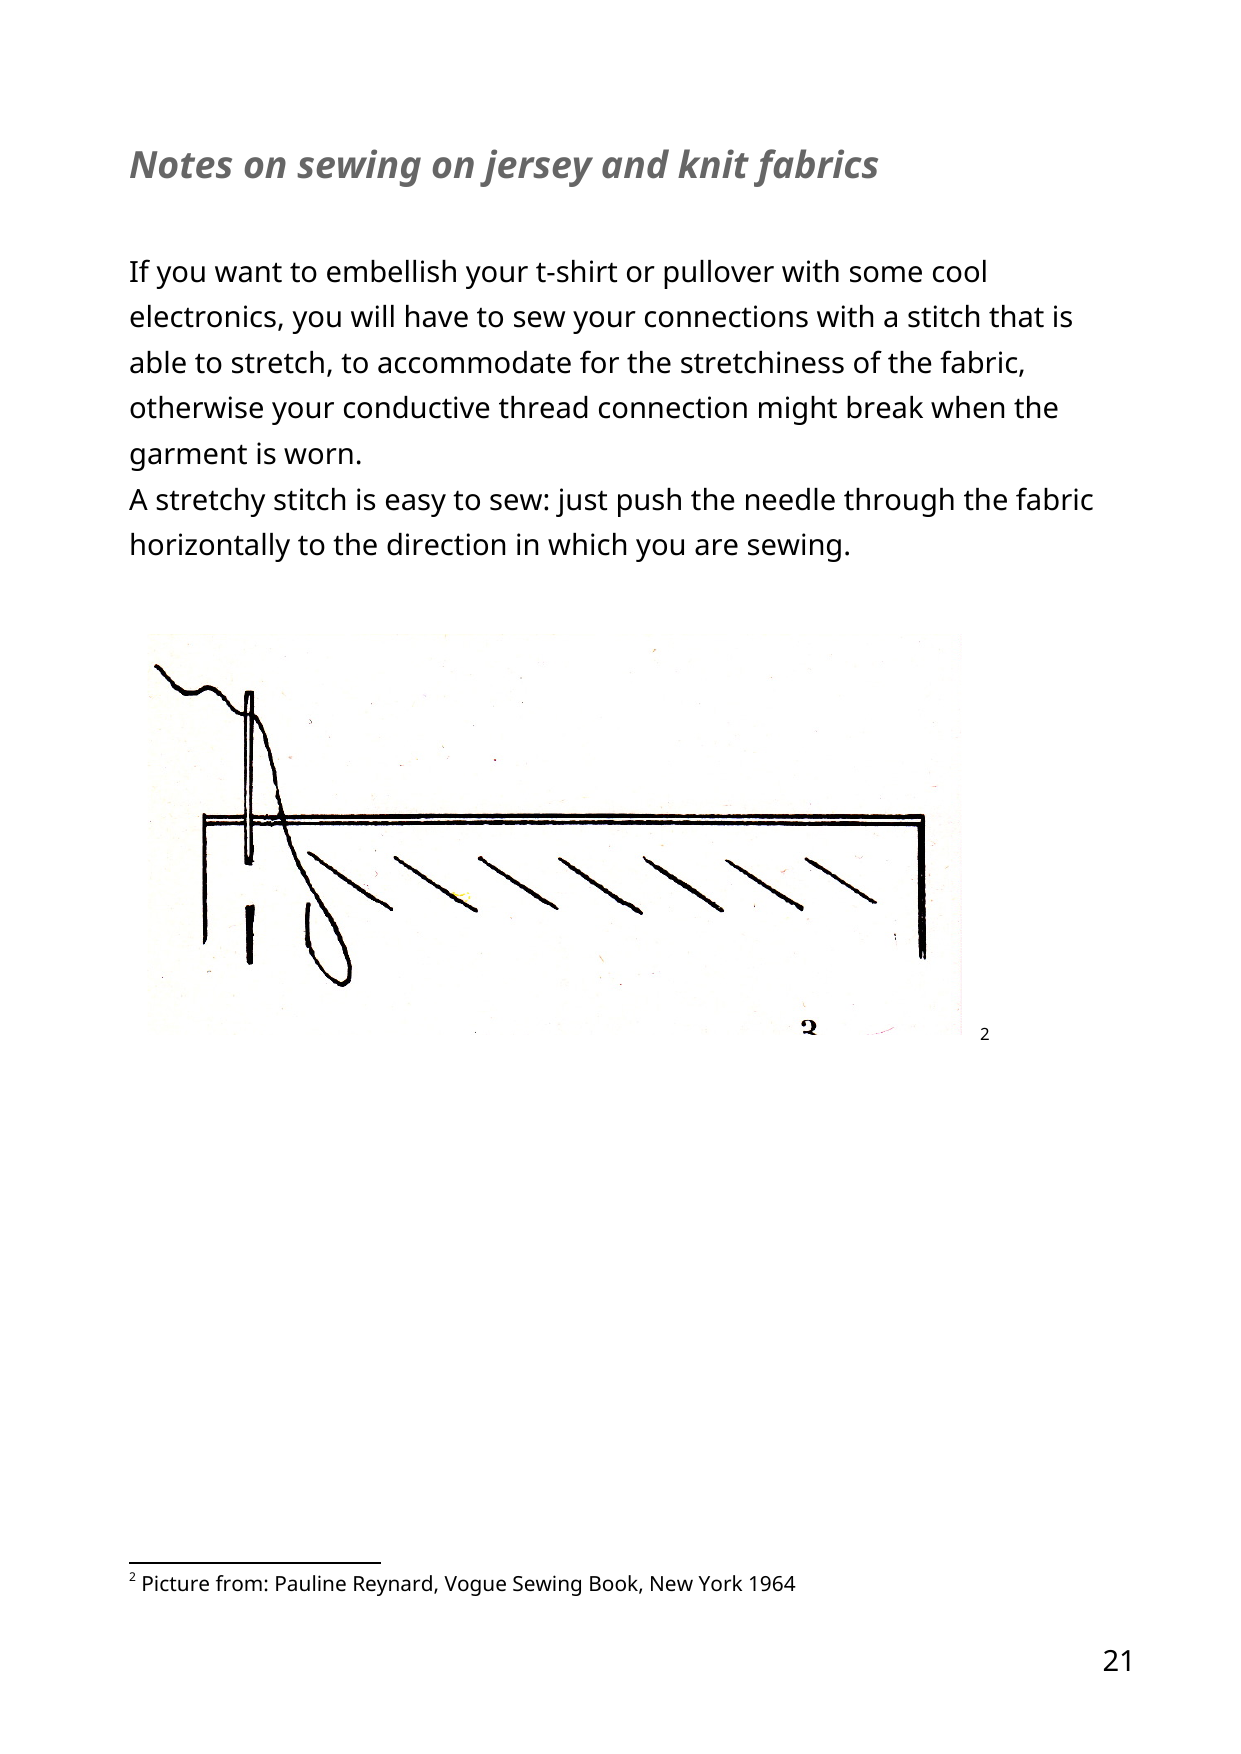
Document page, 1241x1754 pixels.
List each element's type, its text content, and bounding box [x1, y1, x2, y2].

subtitle Notes on sewing on jersey and knit fabrics [129, 138, 1136, 189]
text Picture from: Pauline Reynard, Vogue Sewing Book, New York 1964 [129, 1569, 1136, 1597]
picture [147, 634, 962, 1035]
text If you want to embellish your t-shirt or pullover with some cool electronics, you will have to sew your connections with a stitch that is able to stretch, to accommodate for the stretchiness of the fabric, otherwise your conductive thread connection might break when the garment is worn. [129, 251, 1136, 473]
text A stretchy stitch is easy to sew: just push the needle through the fabric horizontally to the direction in which you are sewing. [129, 479, 1136, 564]
